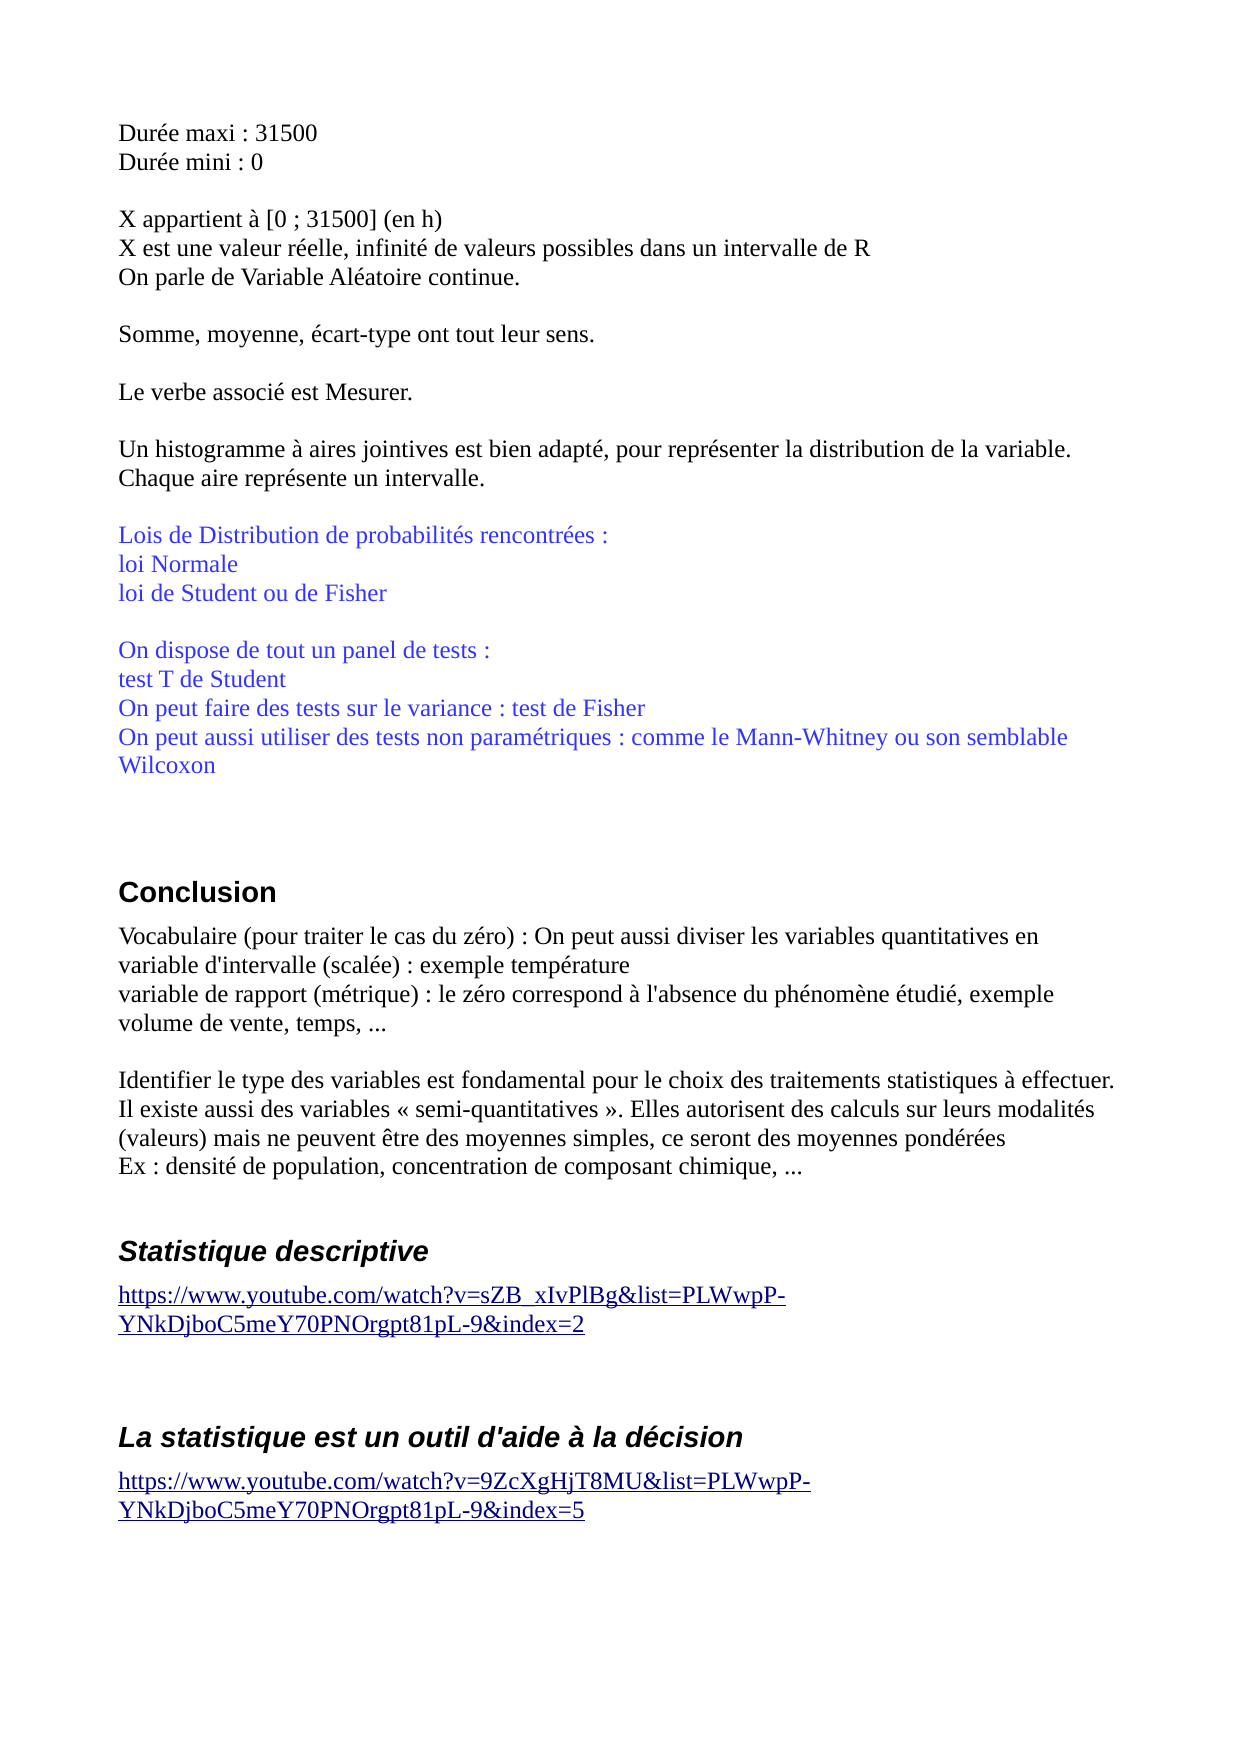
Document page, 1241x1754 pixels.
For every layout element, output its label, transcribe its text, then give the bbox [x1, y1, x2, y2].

text loi Normale [118, 549, 1122, 578]
text On peut faire des tests sur le variance : test de Fisher [118, 693, 1122, 722]
text Ex : densité de population, concentration de composant chimique, ... [118, 1151, 1122, 1180]
subtitle Conclusion [118, 875, 1122, 909]
text Durée maxi : 31500 [118, 118, 1122, 147]
text https://www.youtube.com/watch?v=9ZcXgHjT8MU&list=PLWwpP-YNkDjboC5meY70PNOrgpt81pL-9&index=5 [118, 1466, 1122, 1523]
text test T de Student [118, 664, 1122, 693]
text https://www.youtube.com/watch?v=sZB_xIvPlBg&list=PLWwpP-YNkDjboC5meY70PNOrgpt81pL-9&index=2 [118, 1280, 1122, 1337]
text Il existe aussi des variables « semi-quantitatives ». Elles autorisent des calculs sur leurs modalités (valeurs) mais ne peuvent être des moyennes simples, ce seront des moyennes pondérées [118, 1094, 1122, 1151]
text Vocabulaire (pour traiter le cas du zéro) : On peut aussi diviser les variables quantitatives en [118, 921, 1122, 950]
text X est une valeur réelle, infinité de valeurs possibles dans un intervalle de R [118, 233, 1122, 262]
text On parle de Variable Aléatoire continue. [118, 262, 1122, 291]
text variable d'intervalle (scalée) : exemple température [118, 950, 1122, 979]
text Lois de Distribution de probabilités rencontrées : [118, 521, 1122, 549]
text Durée mini : 0 [118, 147, 1122, 176]
text Somme, moyenne, écart-type ont tout leur sens. [118, 319, 1122, 348]
text Un histogramme à aires jointives est bien adapté, pour représenter la distribution de la variable. Chaque aire représente un intervalle. [118, 434, 1122, 492]
text Identifier le type des variables est fondamental pour le choix des traitements statistiques à effectuer. [118, 1065, 1122, 1094]
text On dispose de tout un panel de tests : [118, 636, 1122, 664]
text On peut aussi utiliser des tests non paramétriques : comme le Mann-Whitney ou son semblable Wilcoxon [118, 722, 1122, 779]
text loi de Student ou de Fisher [118, 578, 1122, 607]
subtitle Statistique descriptive [118, 1234, 1122, 1267]
subtitle La statistique est un outil d'aide à la décision [118, 1420, 1122, 1453]
text Le verbe associé est Mesurer. [118, 377, 1122, 406]
text variable de rapport (métrique) : le zéro correspond à l'absence du phénomène étudié, exemple volume de vente, temps, ... [118, 979, 1122, 1036]
text X appartient à [0 ; 31500] (en h) [118, 204, 1122, 233]
